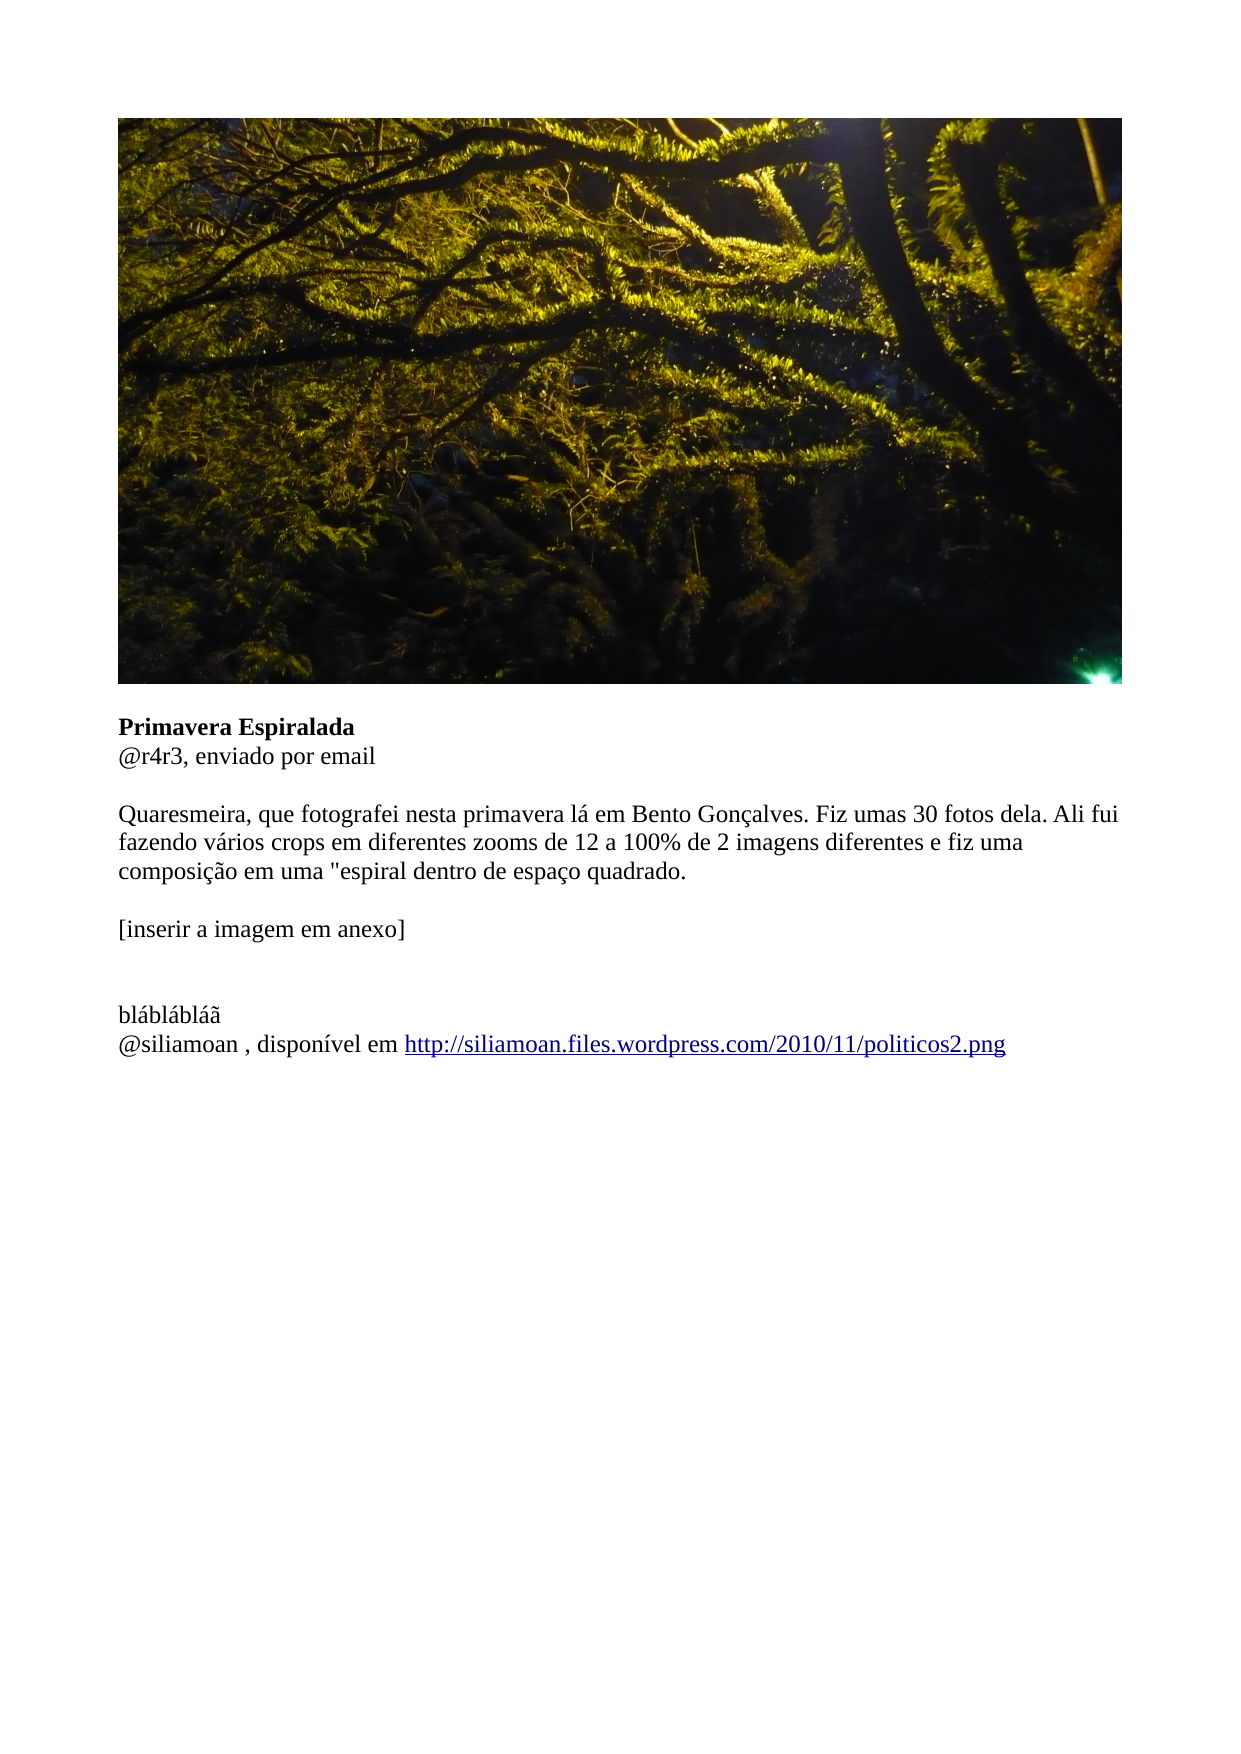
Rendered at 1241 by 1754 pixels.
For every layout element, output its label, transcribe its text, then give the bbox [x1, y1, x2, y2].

text bláblábláã [118, 1000, 1122, 1029]
text @siliamoan , disponível em http://siliamoan.files.wordpress.com/2010/11/politicos2.png [118, 1029, 1122, 1057]
text Primavera Espiralada @r4r3, enviado por email Quaresmeira, que fotografei nesta primavera lá em Bento Gonçalves. Fiz umas 30 fotos dela. Ali fui fazendo vários crops em diferentes zooms de 12 a 100% de 2 imagens diferentes e fiz uma composição em uma "espiral dentro de espaço quadrado. [inserir a imagem em anexo] [118, 712, 1122, 971]
picture [118, 118, 1122, 684]
